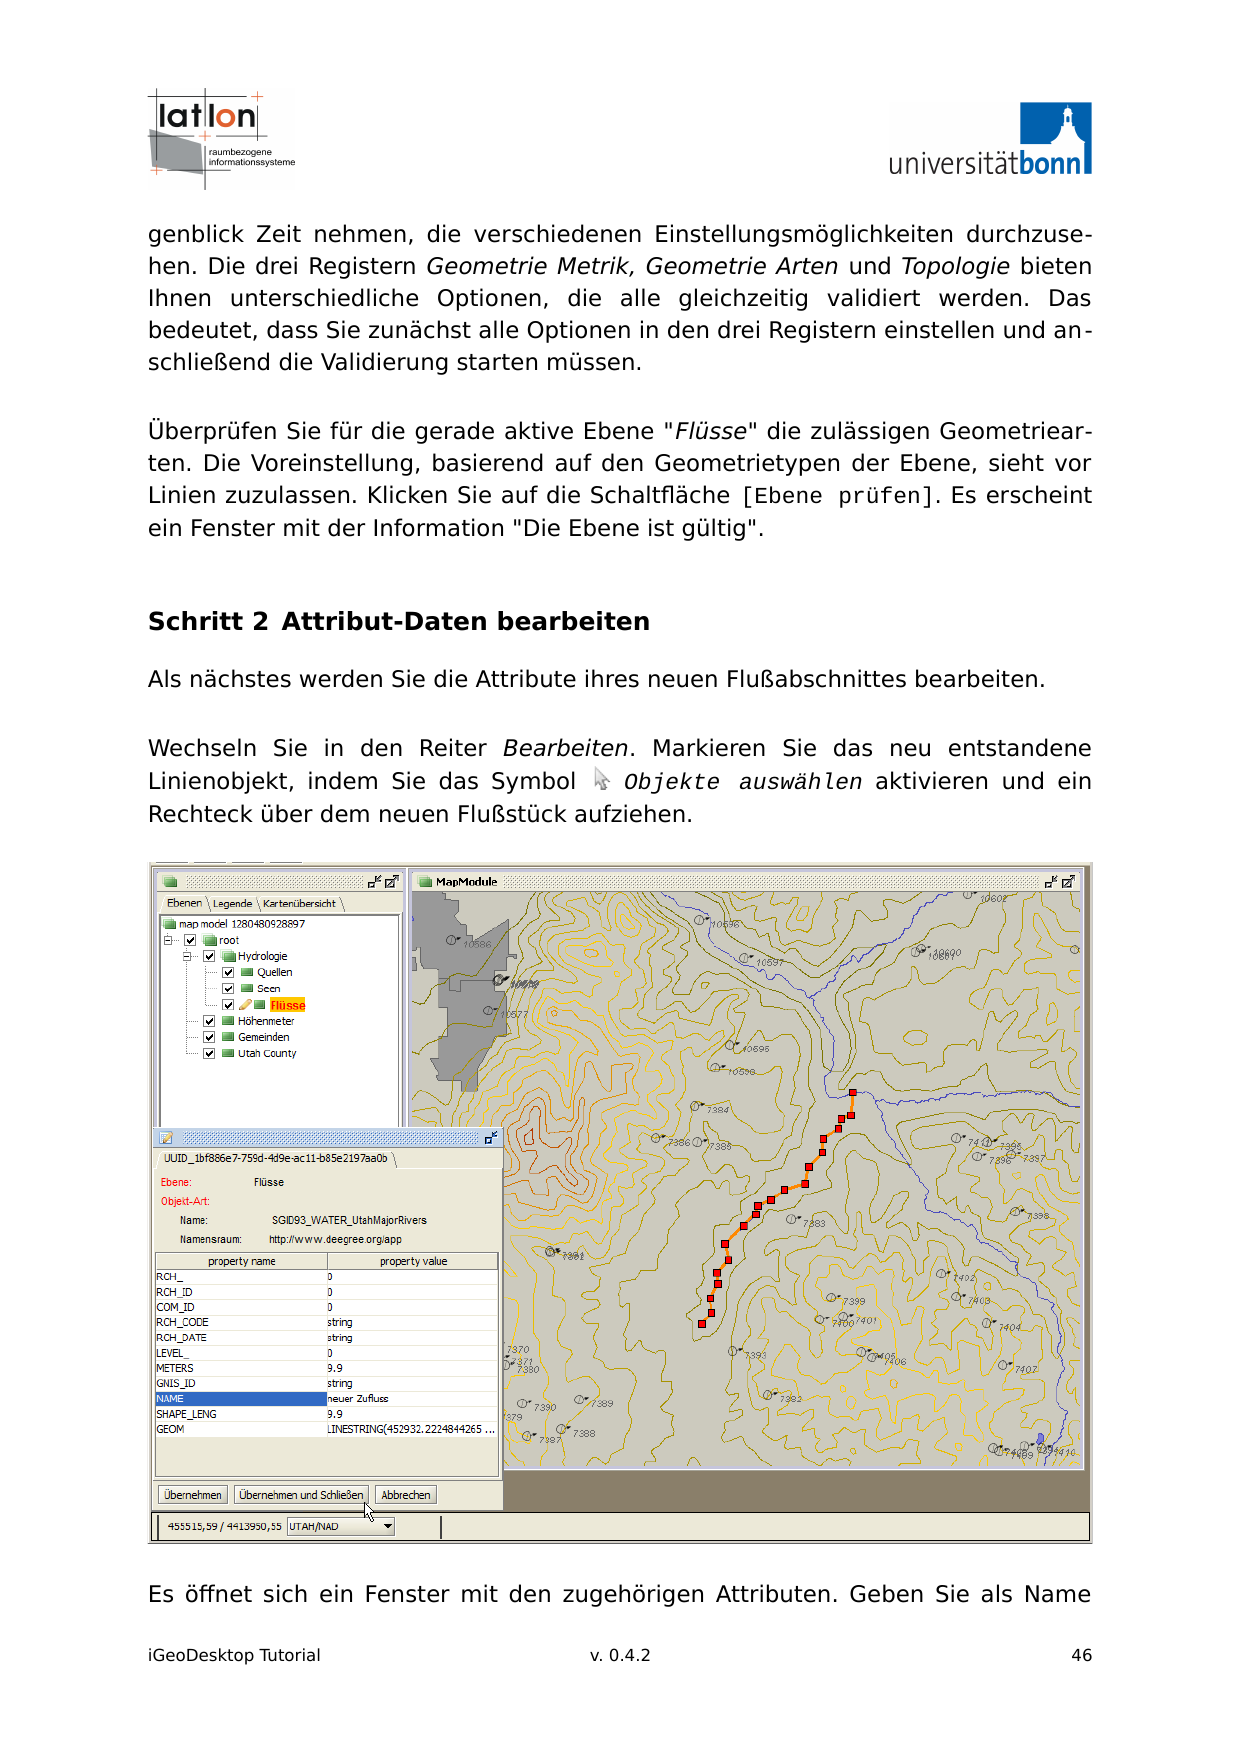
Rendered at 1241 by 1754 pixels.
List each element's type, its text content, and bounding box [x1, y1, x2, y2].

text Als nächstes werden Sie die Attribute ihres neuen Flußabschnittes bearbeiten. [148, 666, 1092, 693]
text Überprüfen Sie für die gerade aktive Ebene "Flüsse" die zulässigen Geometriear­ten. Die Voreinstellung, basierend auf den Geometrietypen der Ebene, sieht vor Linien zuzulassen. Klicken Sie auf die Schaltfläche [Ebene prüfen]. Es er­scheint ein Fenster mit der Information "Die Ebene ist gültig". [148, 418, 1092, 542]
picture [147, 88, 295, 190]
picture [589, 766, 612, 790]
picture [147, 862, 1093, 1544]
text Wechseln Sie in den Reiter Bearbeiten. Markieren Sie das neu entstandene Linienobjekt, indem Sie das Symbol Objekte auswählen aktivieren und ein Rechteck über dem neuen Flußstück aufziehen. [148, 735, 1092, 828]
text Es öffnet sich ein Fenster mit den zugehörigen Attributen. Geben Sie als Name [148, 1544, 1092, 1608]
picture [889, 102, 1093, 174]
text genblick Zeit nehmen, die ver­schiedenen Einstellungsmöglichkeiten durchzuse­hen. Die drei Registern Geome­trie Metrik, Geometrie Arten und Topologie bie­ten Ihnen unterschiedliche Optio­nen, die alle gleichzeitig validiert werden. Das bedeutet, dass Sie zunächst alle Optionen in den drei Registern einstellen und an­schließend die Validierung star­ten müssen. [148, 221, 1092, 376]
subtitle Attribut-Daten bearbeiten [148, 607, 1092, 636]
